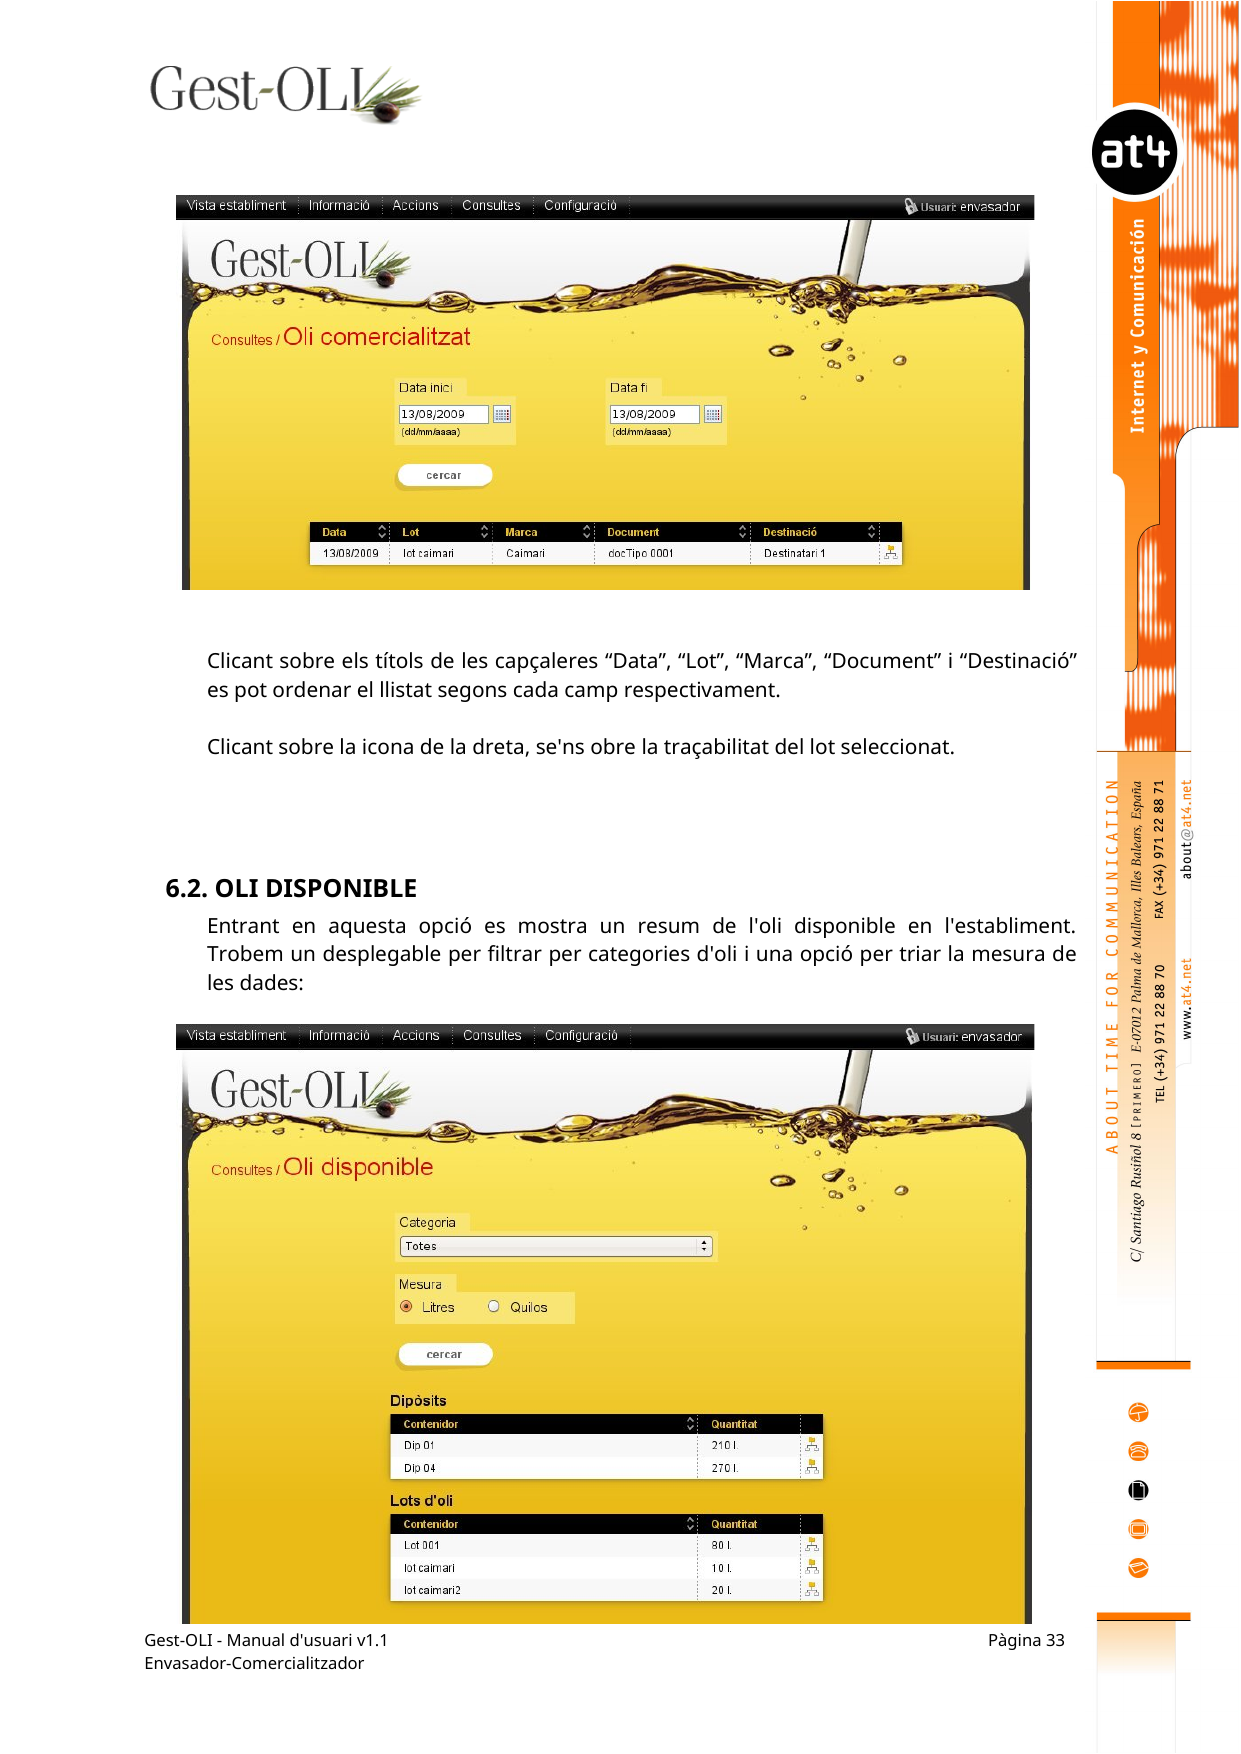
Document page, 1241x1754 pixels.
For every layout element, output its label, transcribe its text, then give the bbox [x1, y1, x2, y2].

subtitle 6.2. OLI DISPONIBLE [133, 871, 1078, 905]
picture [176, 195, 1035, 590]
text Clicant sobre els títols de les capçaleres “Data”, “Lot”, “Marca”, “Document” i “Destinació” es pot ordenar el llistat segons cada camp respectivament. [207, 647, 1078, 703]
text Entrant en aquesta opció es mostra un resum de l'oli disponible en l'establiment. Trobem un desplegable per filtrar per categories d'oli i una opció per triar la mesura de les dades: [207, 911, 1078, 996]
text Clicant sobre la icona de la dreta, se'ns obre la traçabilitat del lot seleccionat. [207, 732, 1078, 760]
picture [149, 66, 423, 126]
picture [1085, 1, 1239, 1753]
picture [176, 1024, 1035, 1624]
